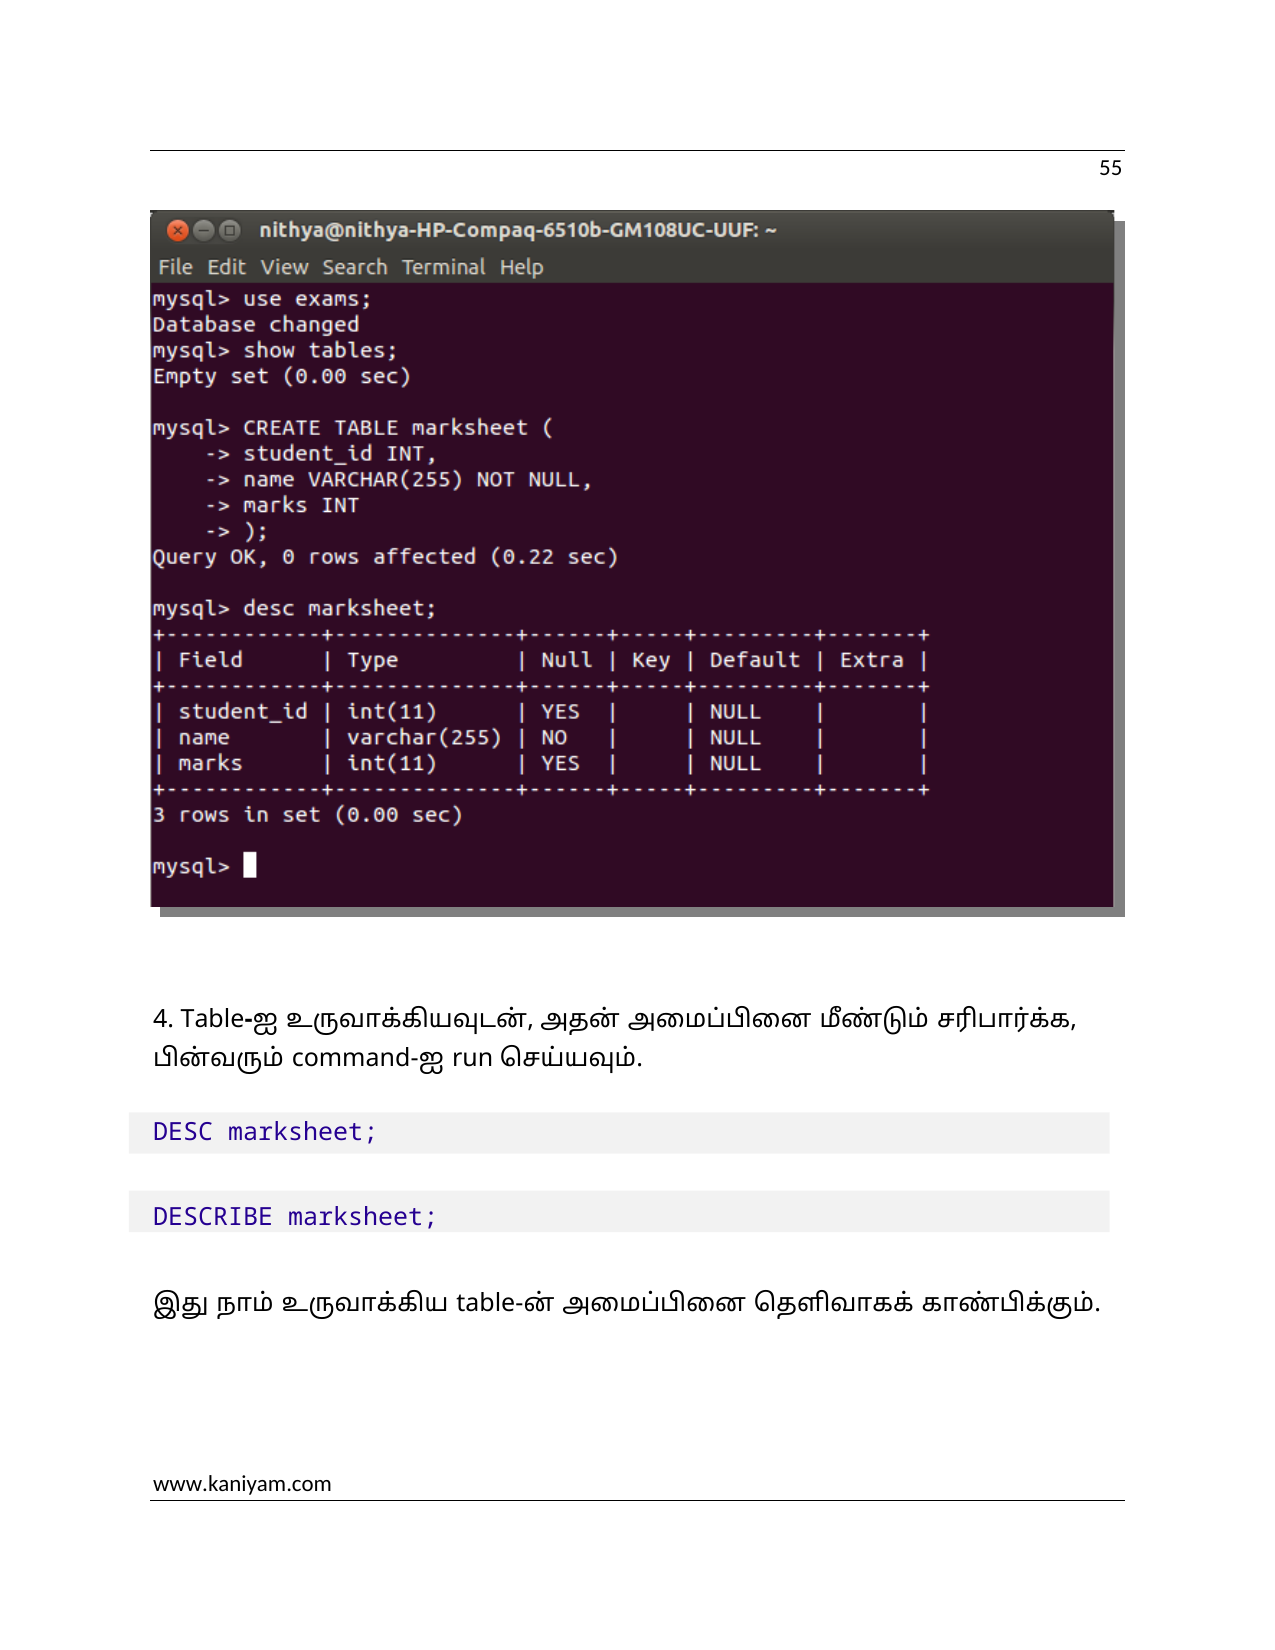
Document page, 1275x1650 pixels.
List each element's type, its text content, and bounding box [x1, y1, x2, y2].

text இது நாம் உருவாக்கிய table-ன் அமைப்பினை தெளிவாகக் காண்பிக்கும். [153, 1246, 1122, 1319]
text 4. Table-ஐ உருவாக்கியவுடன், அதன் அமைப்பினை மீண்டும் சரிபார்க்க, பின்வரும் command-ஐ run செய்யவும். [153, 1001, 1122, 1074]
text DESCRIBE marksheet; [1110, 1199, 1122, 1233]
picture [150, 210, 1115, 907]
text DESC marksheet; [153, 1079, 1122, 1147]
